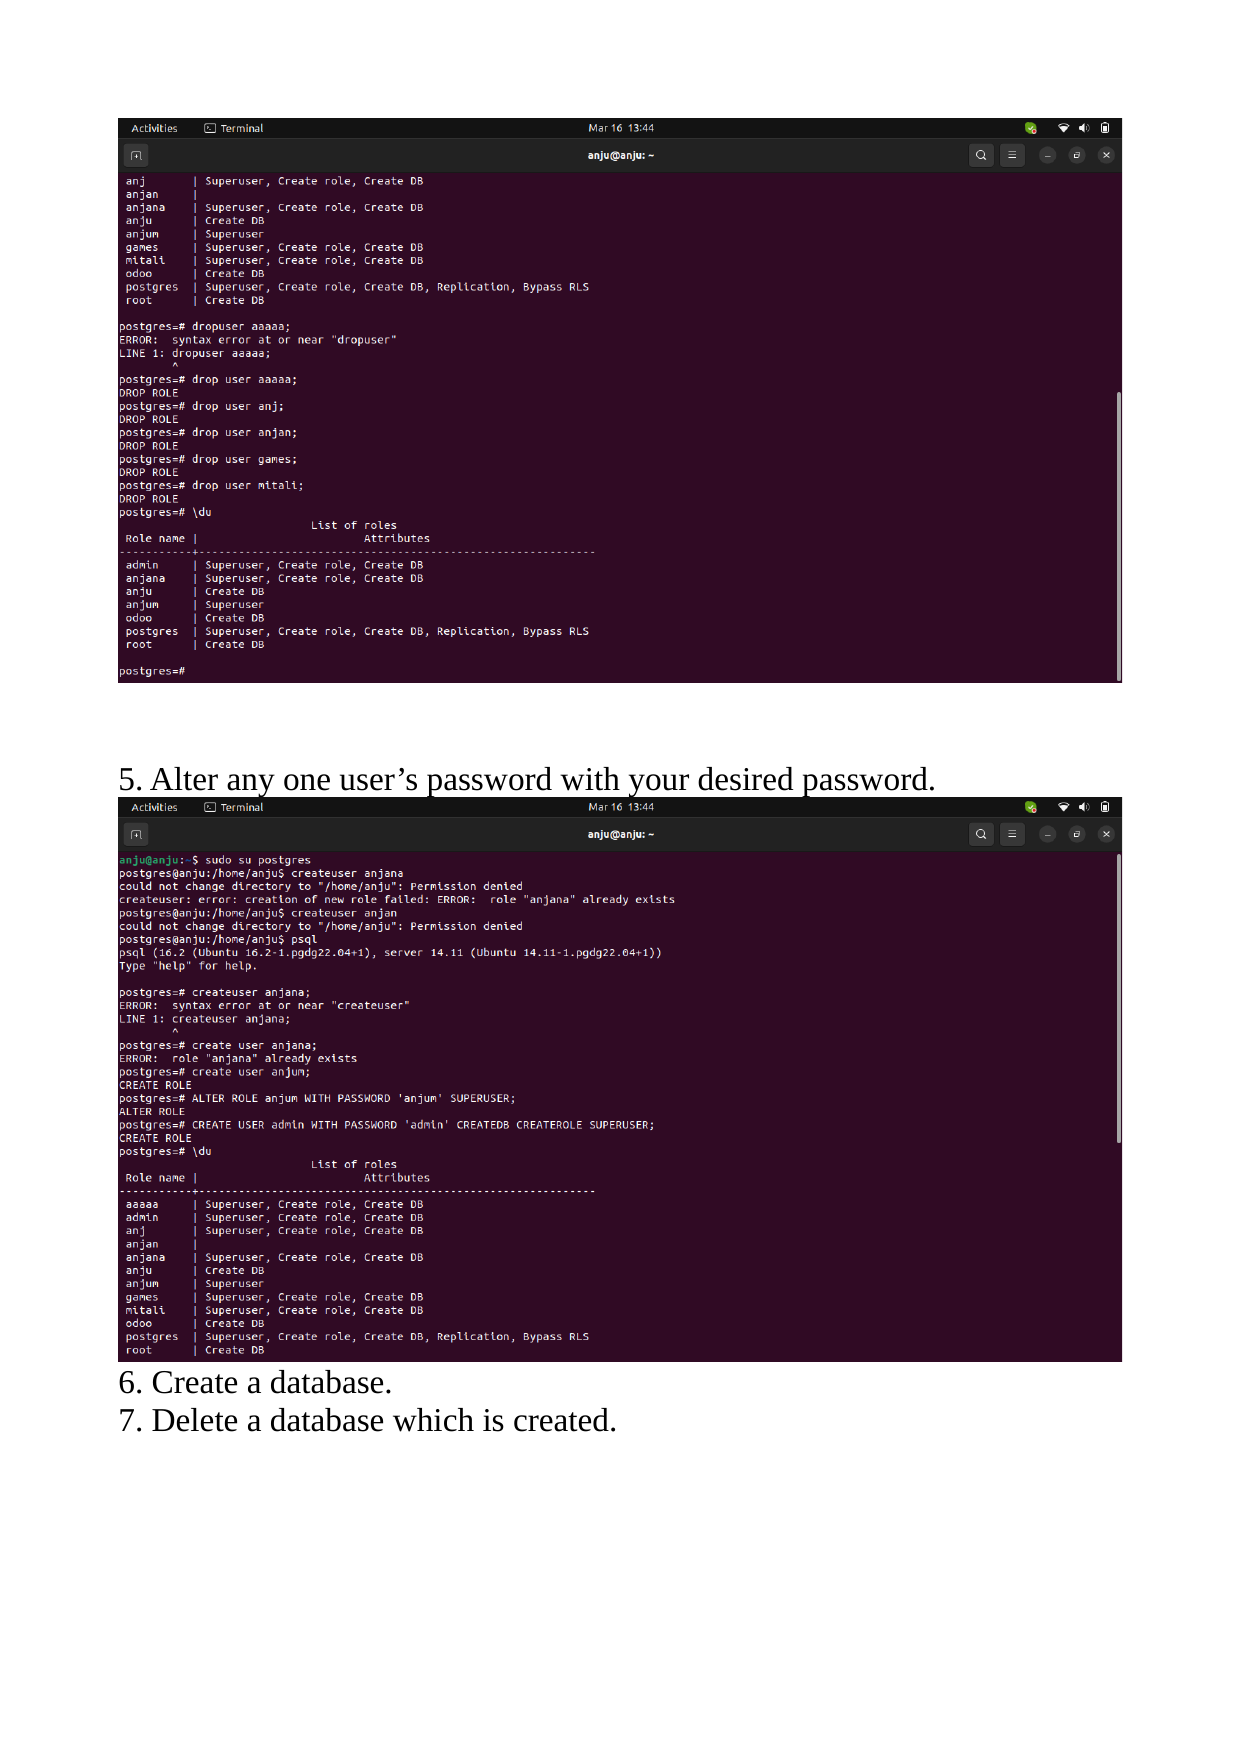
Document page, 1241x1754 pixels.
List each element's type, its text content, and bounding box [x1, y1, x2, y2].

text 6. Create a database. [118, 1362, 1122, 1400]
picture [118, 118, 1123, 683]
text 7. Delete a database which is created. [118, 1400, 1122, 1438]
text 5. Alter any one user’s password with your desired password. [118, 759, 1122, 797]
picture [118, 797, 1123, 1362]
